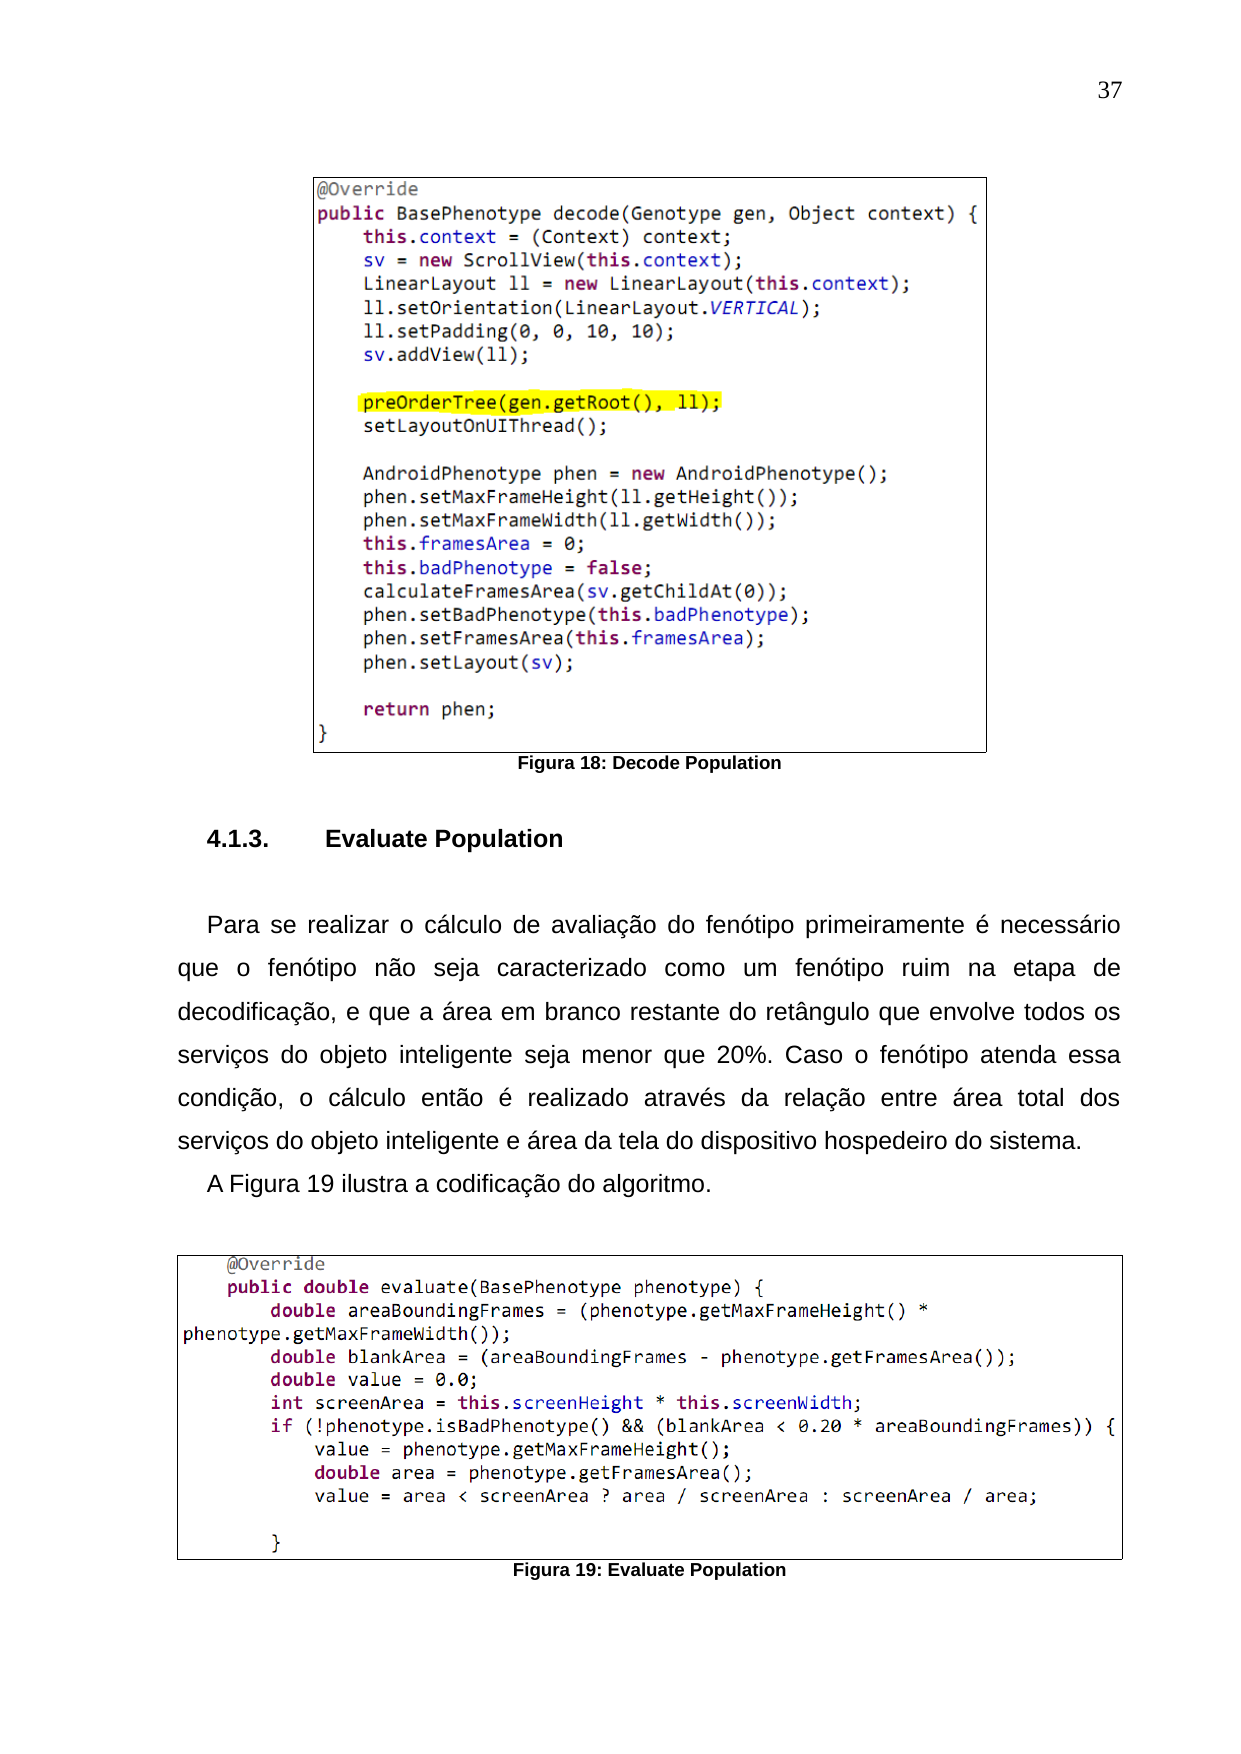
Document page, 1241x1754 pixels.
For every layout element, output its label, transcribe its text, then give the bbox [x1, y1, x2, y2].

text A Figura 19 ilustra a codificação do algoritmo. [177, 1169, 1122, 1198]
picture [178, 1256, 1122, 1559]
text Figura 18: Decode Population [313, 753, 986, 774]
list Evaluate Population [177, 824, 1122, 853]
picture [314, 178, 986, 752]
text Para se realizar o cálculo de avaliação do fenótipo primeiramente é necessário que o fenótipo não seja caracterizado como um fenótipo ruim na etapa de decodificação, e que a área em branco restante do retângulo que envolve todos os serviços do objeto inteligente seja menor que 20%. Caso o fenótipo atenda essa condição, o cálculo então é realizado através da relação entre área total dos serviços do objeto inteligente e área da tela do dispositivo hospedeiro do sistema. [177, 910, 1122, 1155]
text Figura 19: Evaluate Population [177, 1560, 1122, 1580]
